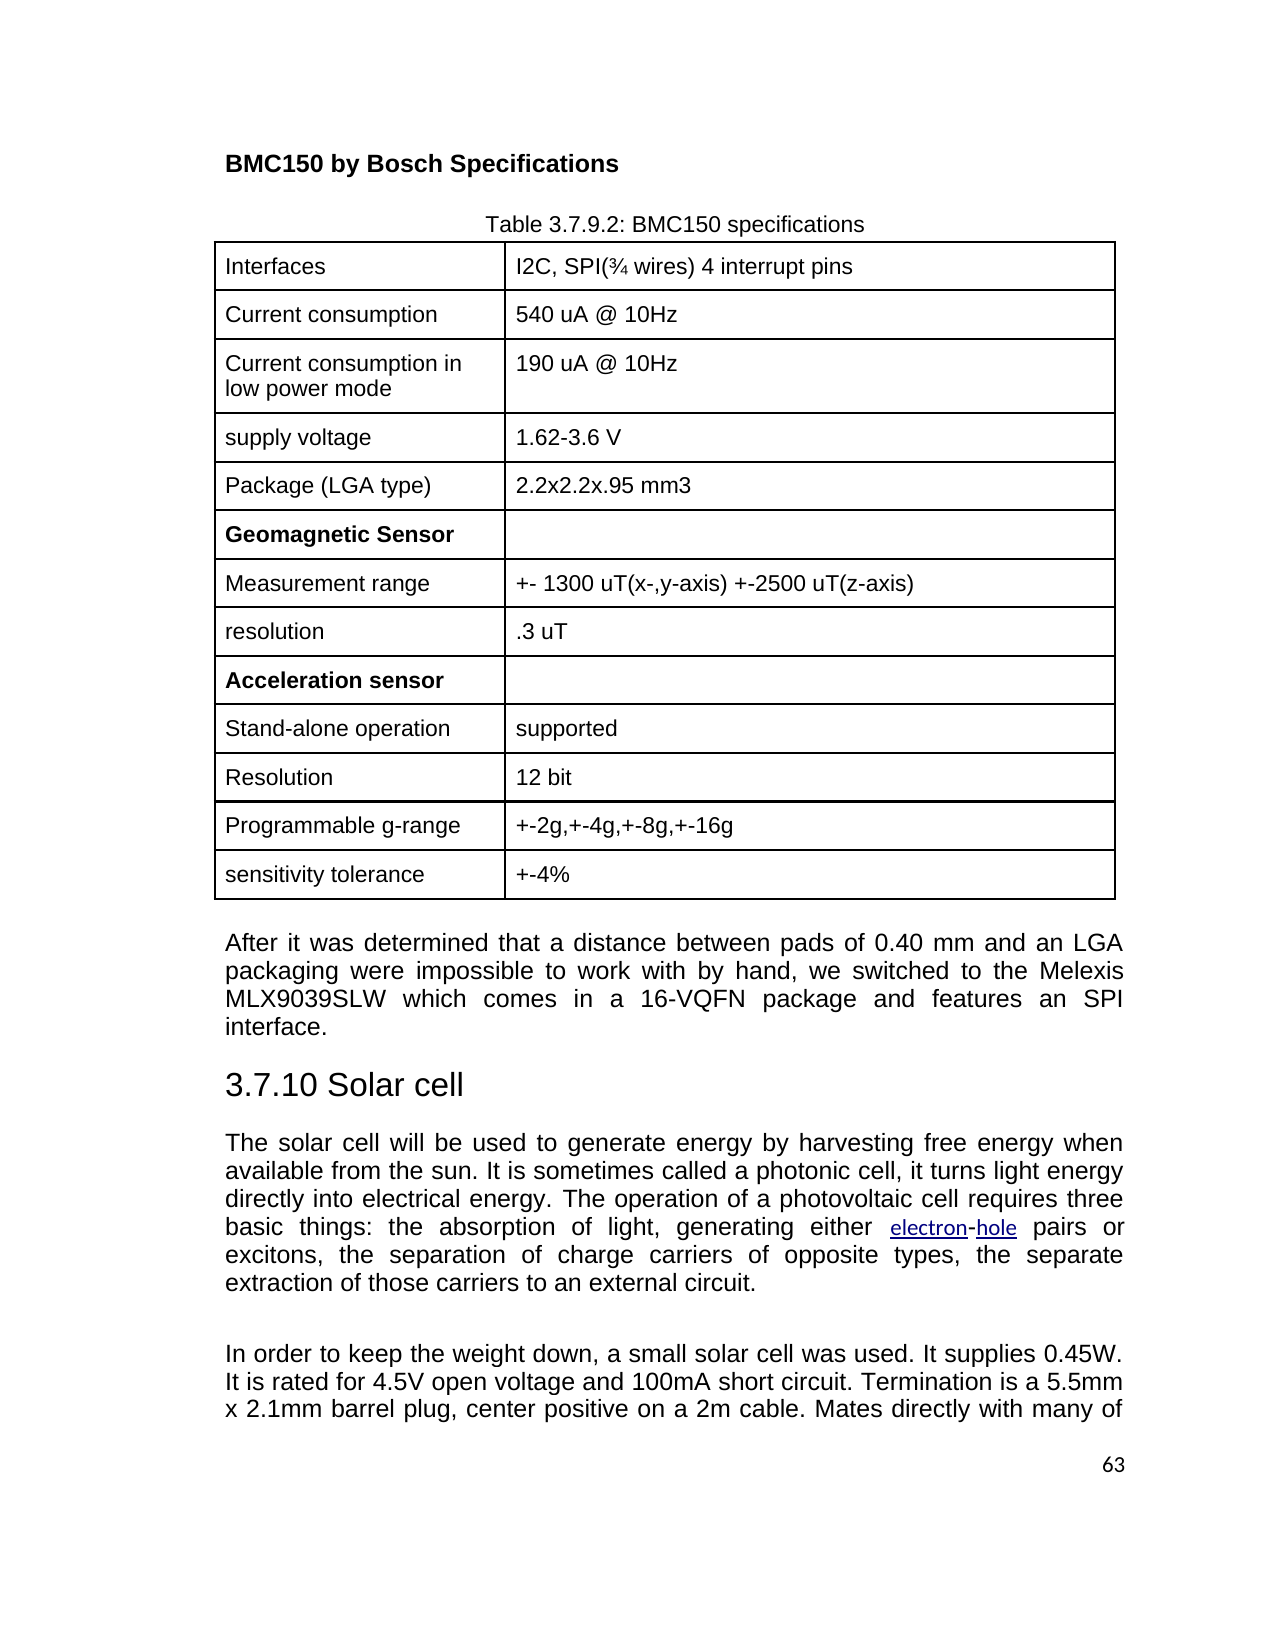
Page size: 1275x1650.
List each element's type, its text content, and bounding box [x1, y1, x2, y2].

table_cell Measurement range [216, 560, 504, 606]
table_cell Acceleration sensor [216, 657, 504, 703]
table_cell Geomagnetic Sensor [216, 511, 504, 558]
text The solar cell will be used to generate energy by harvesting free energy when available from the sun. It is sometimes called a photonic cell, it turns light energy directly into electrical energy. The operation of a photovoltaic cell requires three basic things: the absorption of light, generating either electron-hole pairs or excitons, the separation of charge carriers of opposite types, the separate extraction of those carriers to an external circuit. [225, 1129, 1125, 1297]
table_cell supported [506, 705, 1114, 752]
table_cell 2.2x2.2x.95 mm3 [506, 463, 1114, 509]
table_cell .3 uT [506, 608, 1114, 655]
table_cell +- 1300 uT(x-,y-axis) +-2500 uT(z-axis) [506, 560, 1114, 606]
table_header I2C, SPI(¾ wires) 4 interrupt pins [506, 243, 1114, 289]
table_cell resolution [216, 608, 504, 655]
table_cell 12 bit [506, 754, 1114, 800]
table_cell +-2g,+-4g,+-8g,+-16g [506, 803, 1114, 849]
text Table 3.7.9.2: BMC150 specifications [225, 211, 1125, 237]
table_cell 1.62-3.6 V [506, 414, 1114, 461]
table_cell Programmable g-range [216, 803, 504, 849]
table_cell supply voltage [216, 414, 504, 461]
table_cell Resolution [216, 754, 504, 800]
table_cell [506, 657, 1114, 703]
text 3.7.10 Solar cell [225, 1066, 1125, 1103]
table_header Interfaces [216, 243, 504, 289]
table_cell Stand-alone operation [216, 705, 504, 752]
table_cell Current consumption in low power mode [216, 340, 504, 412]
table_cell Current consumption [216, 291, 504, 338]
text After it was determined that a distance between pads of 0.40 mm and an LGA packaging were impossible to work with by hand, we switched to the Melexis MLX9039SLW which comes in a 16-VQFN package and features an SPI interface. [225, 929, 1125, 1041]
table_cell +-4% [506, 851, 1114, 897]
table_cell 190 uA @ 10Hz [506, 340, 1114, 412]
table_cell 540 uA @ 10Hz [506, 291, 1114, 338]
table_cell sensitivity tolerance [216, 851, 504, 897]
table_cell Package (LGA type) [216, 463, 504, 509]
table_cell [506, 511, 1114, 558]
text In order to keep the weight down, a small solar cell was used. It supplies 0.45W. It is rated for 4.5V open voltage and 100mA short circuit. Termination is a 5.5mm x 2.1mm barrel plug, center positive on a 2m cable. Mates directly with many of [225, 1339, 1125, 1423]
text BMC150 by Bosch Specifications [225, 150, 1125, 178]
